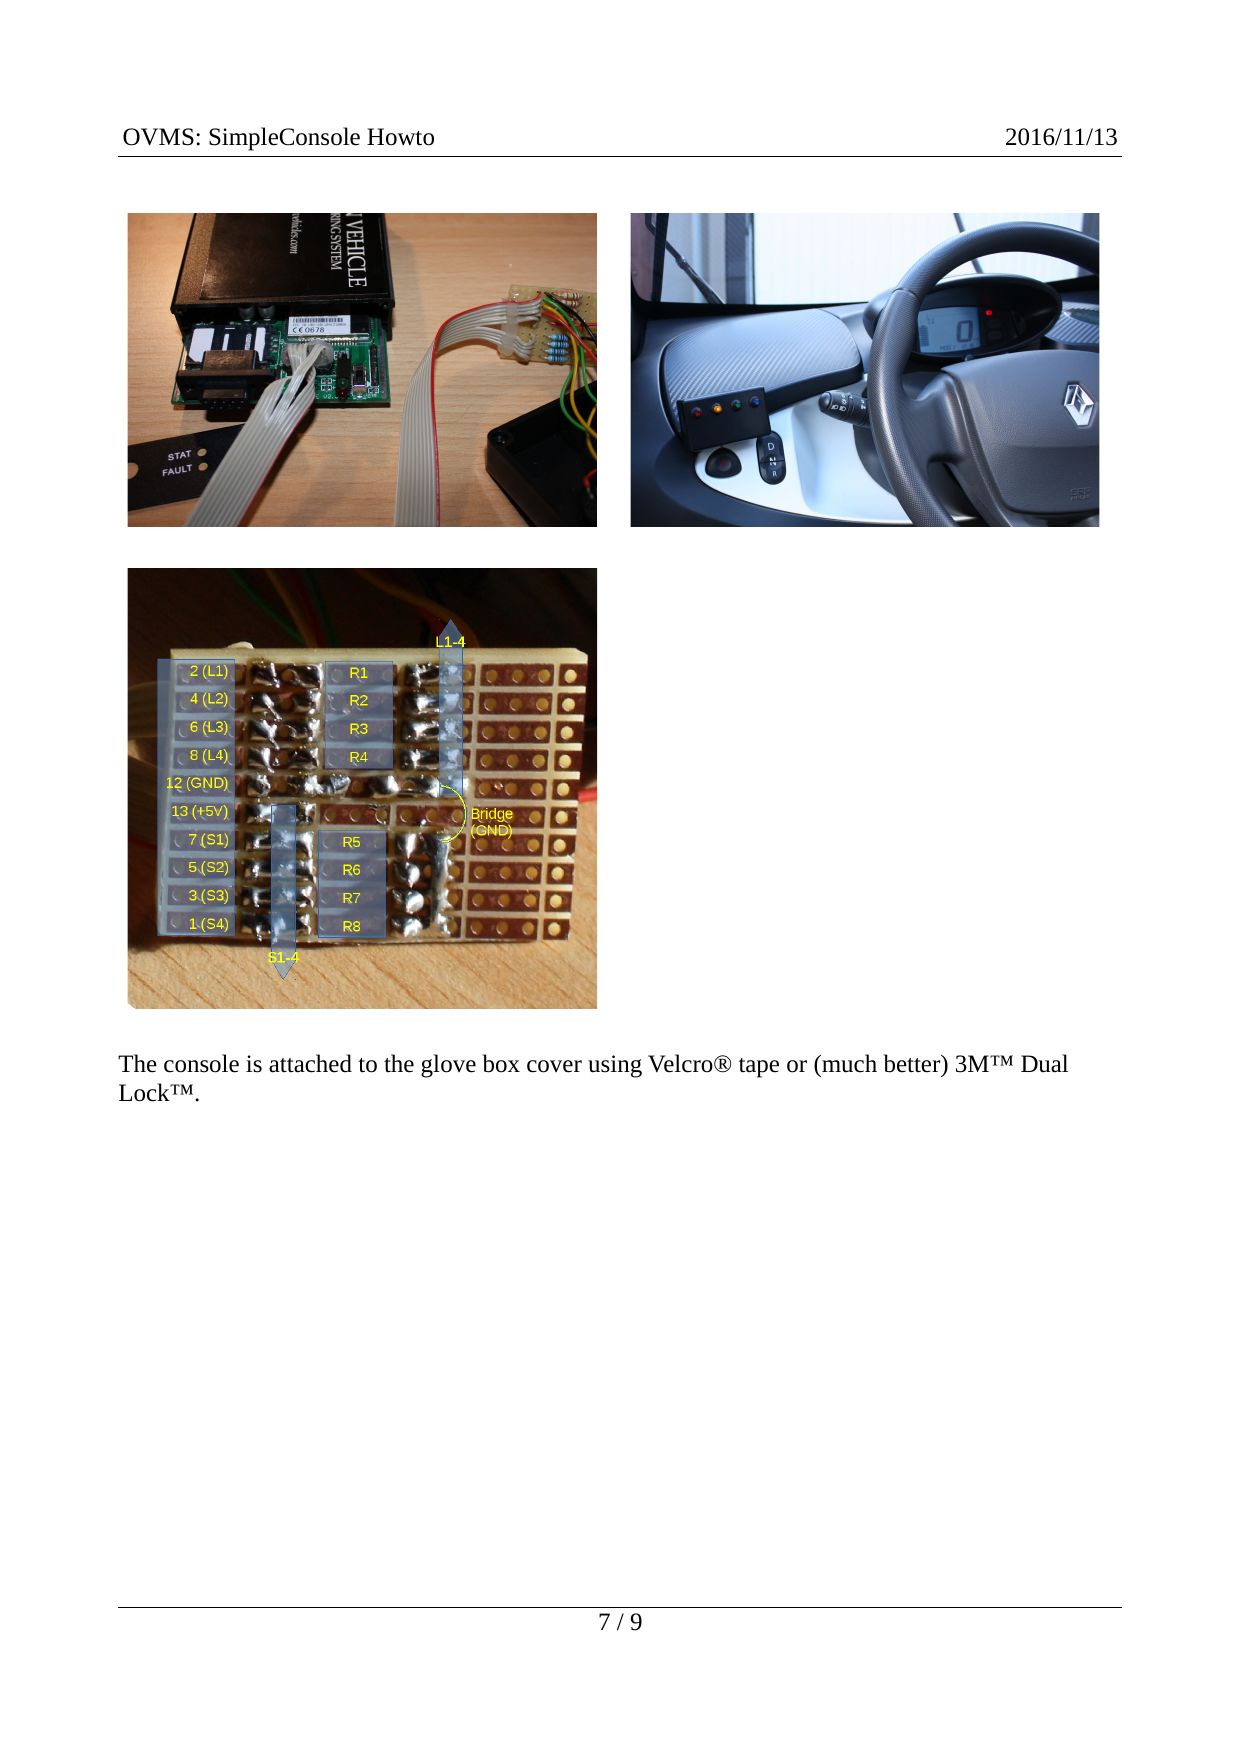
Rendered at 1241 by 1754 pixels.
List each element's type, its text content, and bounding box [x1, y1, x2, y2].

picture [127, 213, 597, 527]
text The console is attached to the glove box cover using Velcro® tape or (much better) 3M™ Dual Lock™. [118, 1049, 1122, 1107]
picture [127, 568, 598, 1009]
picture [630, 213, 1100, 527]
